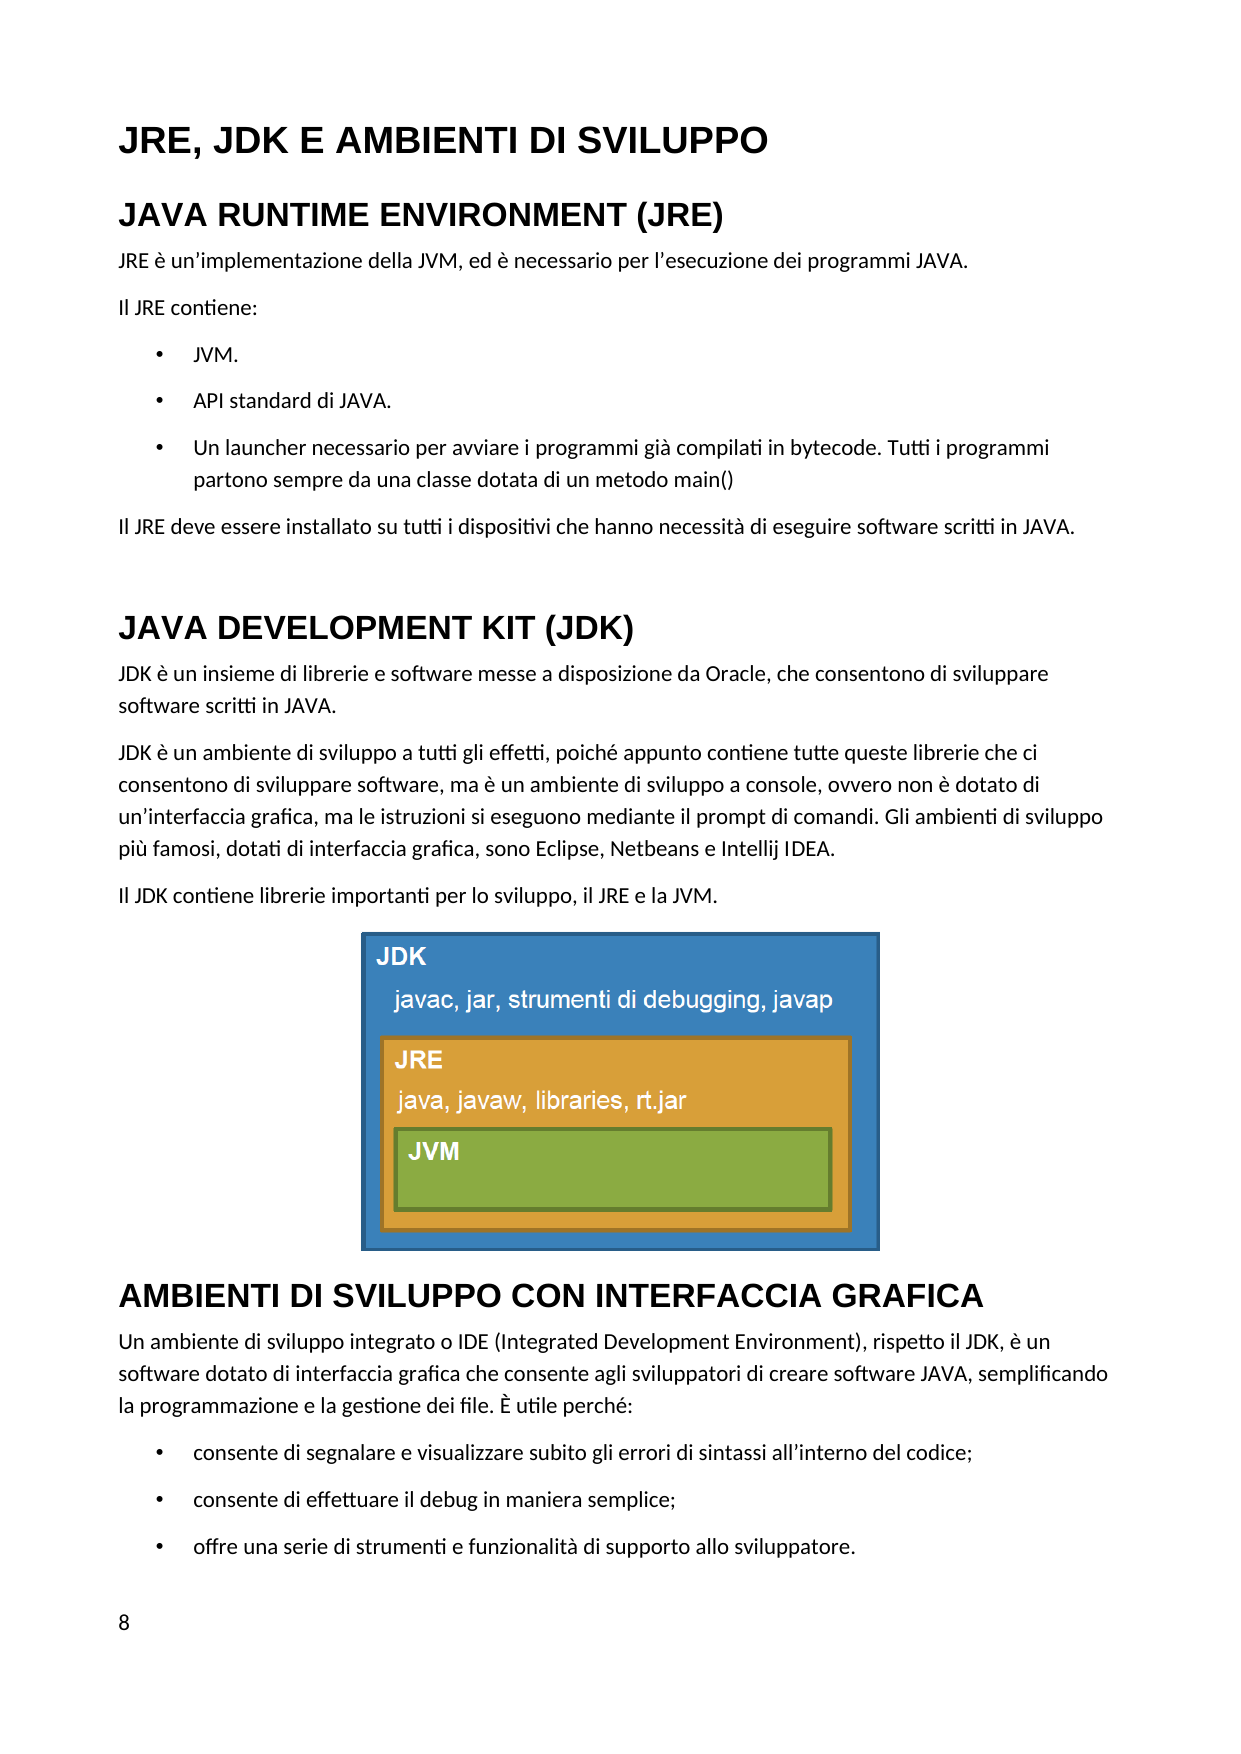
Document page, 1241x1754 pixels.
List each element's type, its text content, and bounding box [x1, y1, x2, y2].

text Il JRE deve essere installato su tutti i dispositivi che hanno necessità di eseguire software scritti in JAVA. [118, 512, 1122, 540]
subtitle AMBIENTI DI SVILUPPO CON INTERFACCIA GRAFICA [118, 1276, 1122, 1314]
list API standard di JAVA. [156, 387, 1122, 414]
text Un ambiente di sviluppo integrato o IDE (Integrated Development Environment), rispetto il JDK, è un software dotato di interfaccia grafica che consente agli sviluppatori di creare software JAVA, semplificando la programmazione e la gestione dei file. È utile perché: [118, 1327, 1122, 1419]
text JRE è un’implementazione della JVM, ed è necessario per l’esecuzione dei programmi JAVA. [118, 246, 1122, 274]
list offre una serie di strumenti e funzionalità di supporto allo sviluppatore. [156, 1532, 1122, 1560]
text Il JDK contiene librerie importanti per lo sviluppo, il JRE e la JVM. [118, 881, 1122, 909]
list consente di segnalare e visualizzare subito gli errori di sintassi all’interno del codice; [156, 1438, 1122, 1466]
list Un launcher necessario per avviare i programmi già compilati in bytecode. Tutti i programmi partono sempre da una classe dotata di un metodo main() [156, 433, 1122, 493]
list consente di effettuare il debug in maniera semplice; [156, 1485, 1122, 1513]
text JDK è un insieme di librerie e software messe a disposizione da Oracle, che consentono di sviluppare software scritti in JAVA. [118, 659, 1122, 719]
subtitle JRE, JDK E AMBIENTI DI SVILUPPO [118, 118, 1122, 162]
picture [360, 931, 880, 1251]
subtitle JAVA DEVELOPMENT KIT (JDK) [118, 608, 1122, 647]
subtitle JAVA RUNTIME ENVIRONMENT (JRE) [118, 195, 1122, 234]
list JVM. [156, 340, 1122, 368]
text JDK è un ambiente di sviluppo a tutti gli effetti, poiché appunto contiene tutte queste librerie che ci consentono di sviluppare software, ma è un ambiente di sviluppo a console, ovvero non è dotato di un’interfaccia grafica, ma le istruzioni si eseguono mediante il prompt di comandi. Gli ambienti di sviluppo più famosi, dotati di interfaccia grafica, sono Eclipse, Netbeans e Intellij IDEA. [118, 738, 1122, 863]
text Il JRE contiene: [118, 293, 1122, 321]
